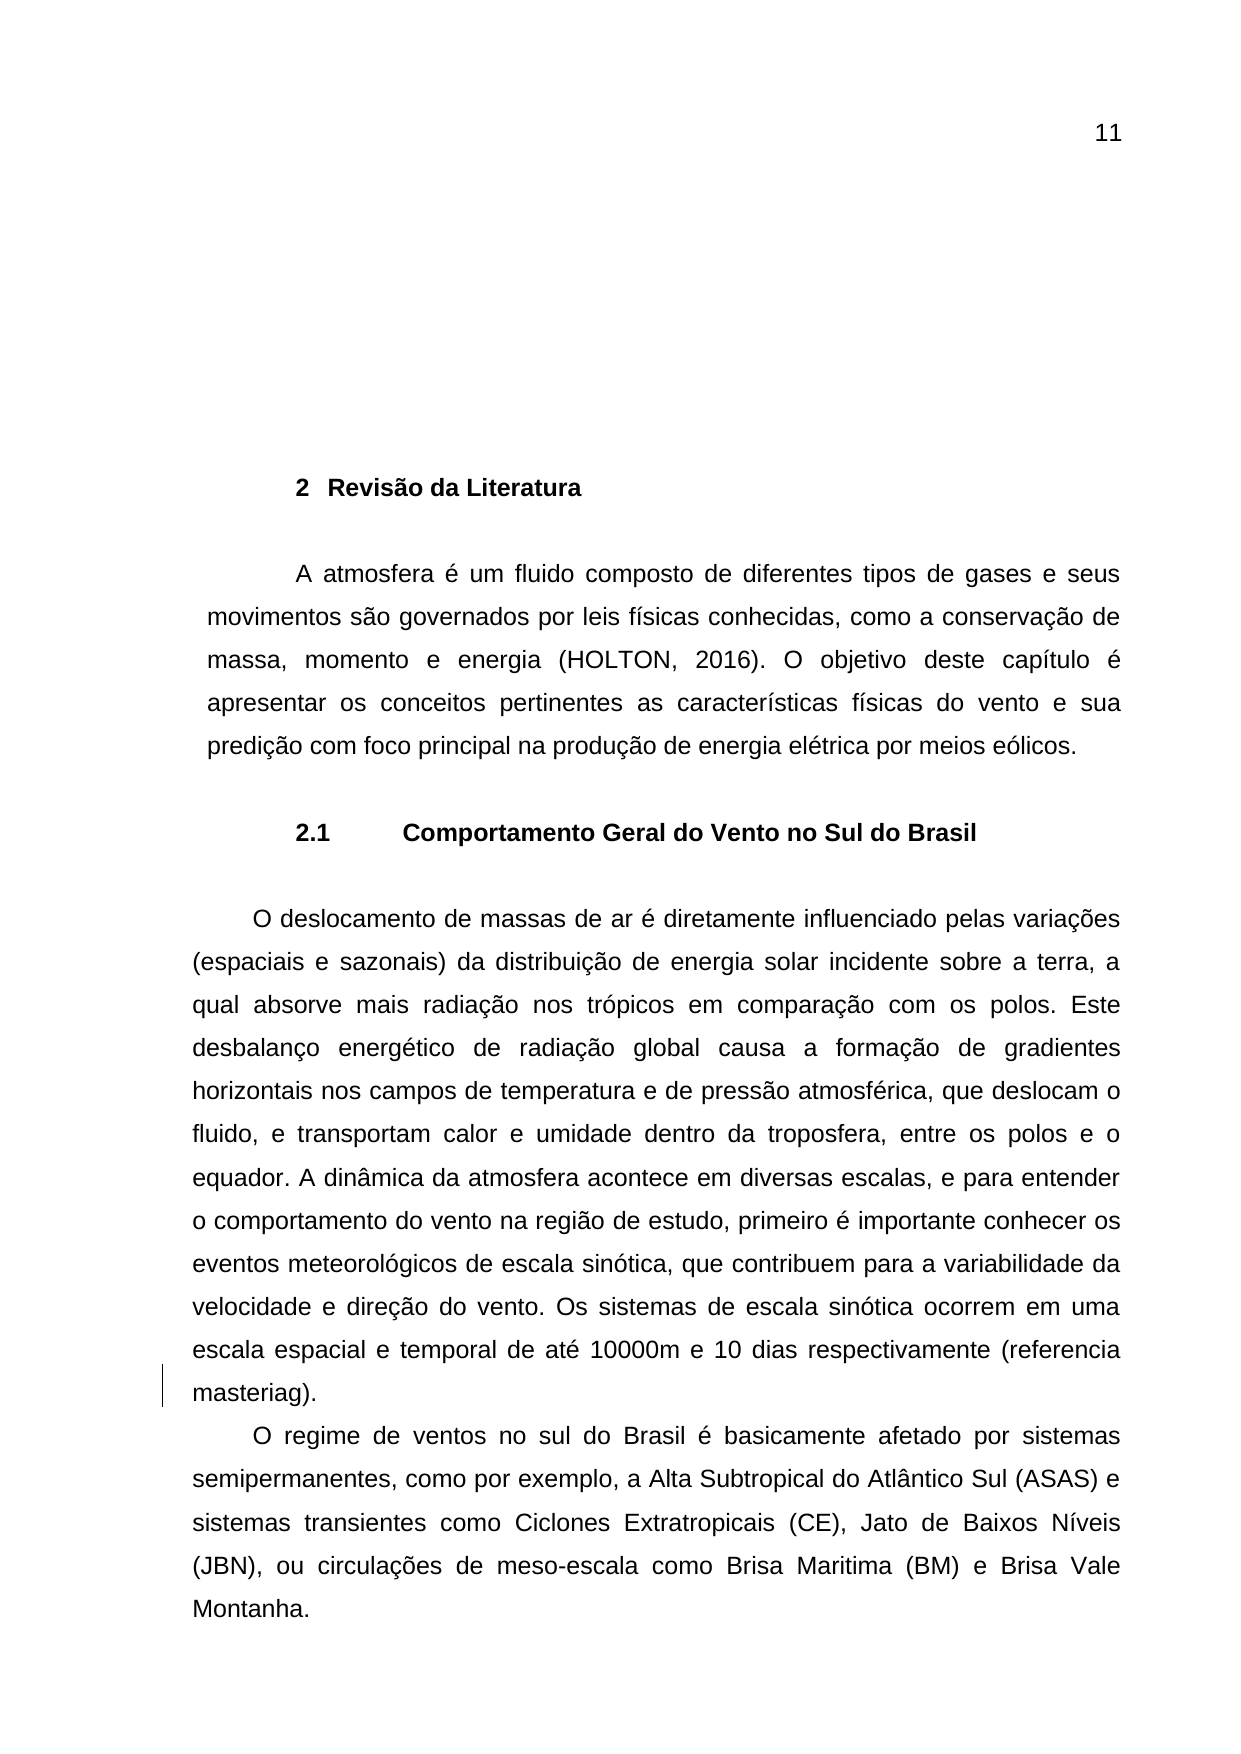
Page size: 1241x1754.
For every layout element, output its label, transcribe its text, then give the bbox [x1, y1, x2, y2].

text A atmosfera é um fluido composto de diferentes tipos de gases e seus movimentos são governados por leis físicas conhecidas, como a conservação de massa, momento e energia (HOLTON, 2016). O objetivo deste capítulo é apresentar os conceitos pertinentes as características físicas do vento e sua predição com foco principal na produção de energia elétrica por meios eólicos. [207, 559, 1122, 760]
subtitle Comportamento Geral do Vento no Sul do Brasil [207, 817, 1122, 846]
text O regime de ventos no sul do Brasil é basicamente afetado por sistemas semipermanentes, como por exemplo, a Alta Subtropical do Atlântico Sul (ASAS) e sistemas transientes como Ciclones Extratropicais (CE), Jato de Baixos Níveis (JBN), ou circulações de meso-escala como Brisa Maritima (BM) e Brisa Vale Montanha. [177, 1421, 1122, 1622]
subtitle Revisão da Literatura [207, 472, 1122, 501]
text O deslocamento de massas de ar é diretamente influenciado pelas variações (espaciais e sazonais) da distribuição de energia solar incidente sobre a terra, a qual absorve mais radiação nos trópicos em comparação com os polos. Este desbalanço energético de radiação global causa a formação de gradientes horizontais nos campos de temperatura e de pressão atmosférica, que deslocam o fluido, e transportam calor e umidade dentro da troposfera, entre os polos e o equador. A dinâmica da atmosfera acontece em diversas escalas, e para entender o comportamento do vento na região de estudo, primeiro é importante conhecer os eventos meteorológicos de escala sinótica, que contribuem para a variabilidade da velocidade e direção do vento. Os sistemas de escala sinótica ocorrem em uma escala espacial e temporal de até 10000m e 10 dias respectivamente (referencia masteriag). [177, 904, 1122, 1407]
